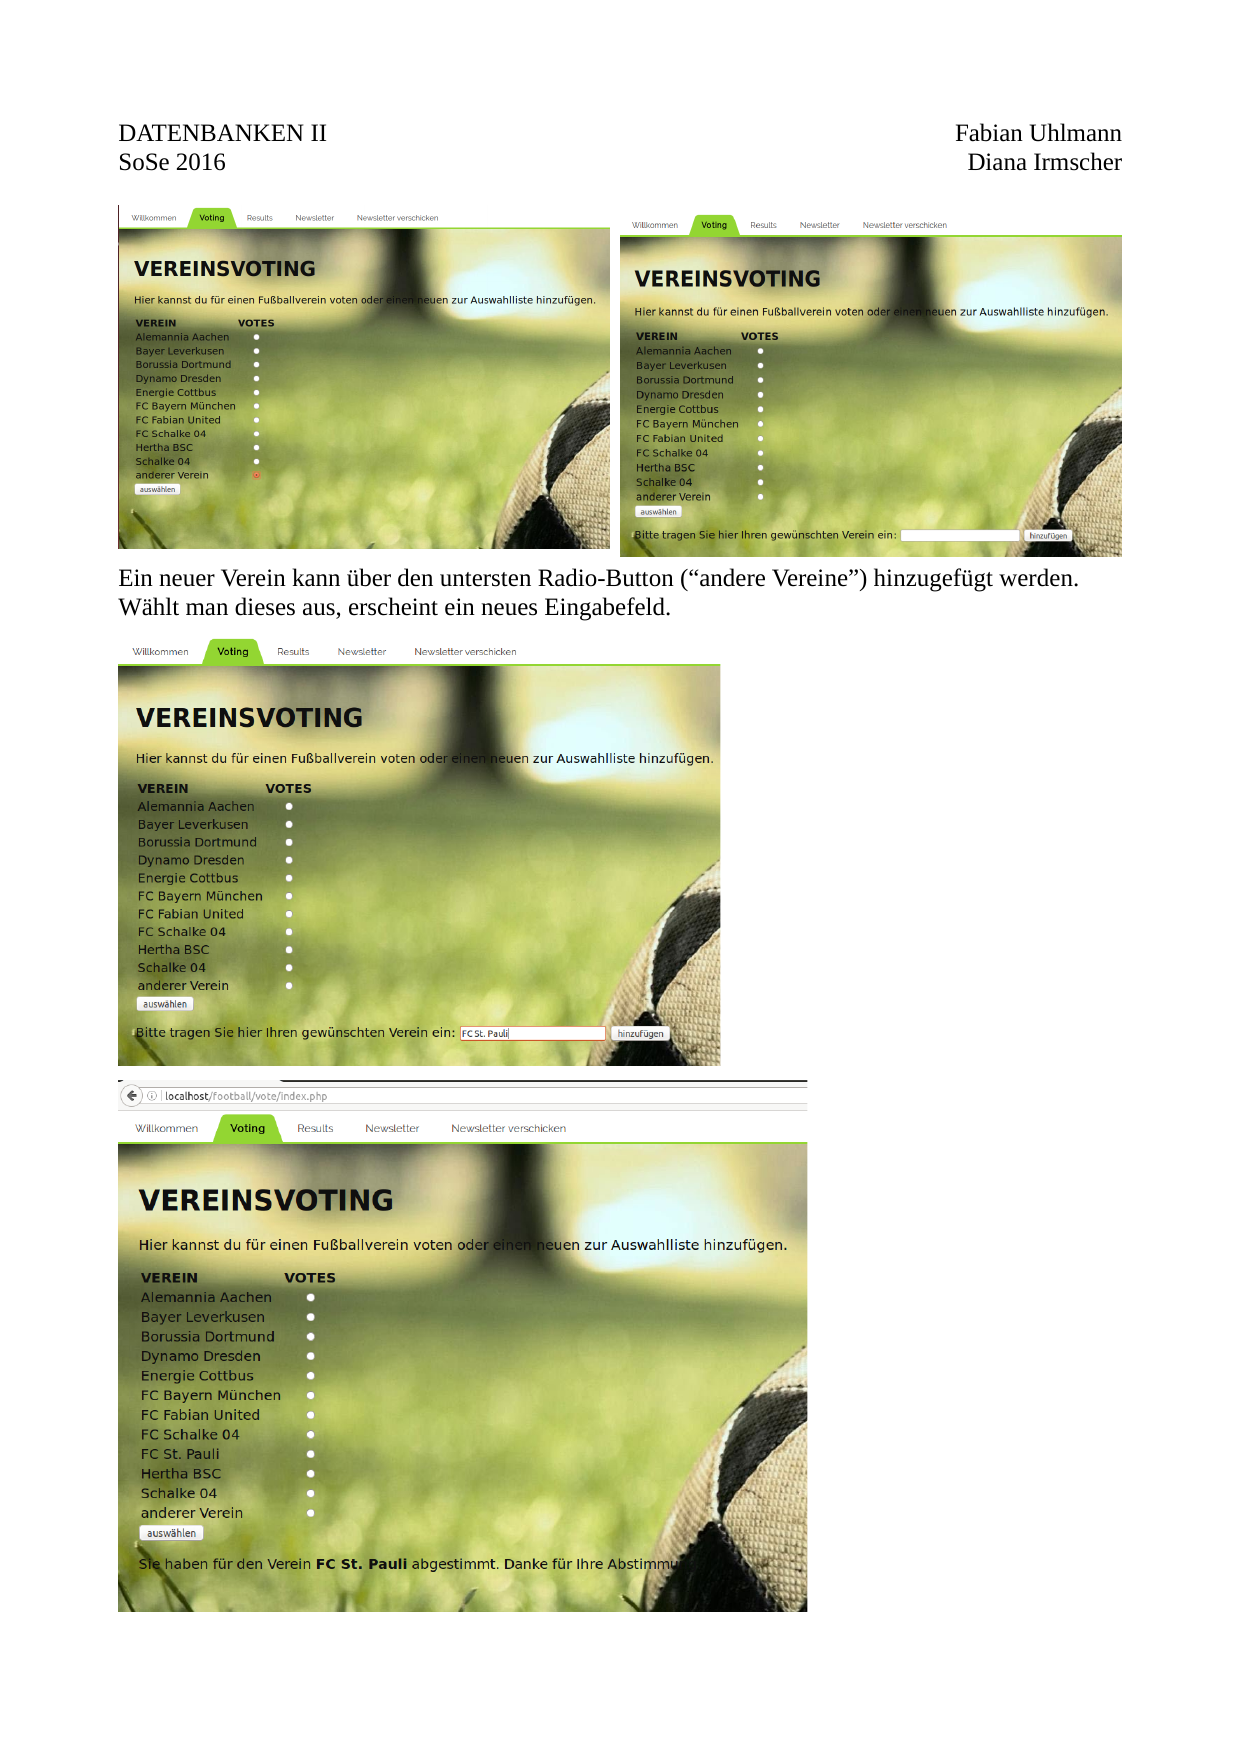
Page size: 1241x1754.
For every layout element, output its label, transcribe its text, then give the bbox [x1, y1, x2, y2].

picture [118, 636, 721, 1066]
text Wählt man dieses aus, erscheint ein neues Eingabefeld. [118, 592, 1122, 621]
picture [118, 1080, 808, 1612]
picture [118, 205, 610, 549]
picture [620, 212, 1122, 557]
text Ein neuer Verein kann über den untersten Radio-Button (“andere Vereine”) hinzugefügt werden. [118, 563, 1122, 592]
